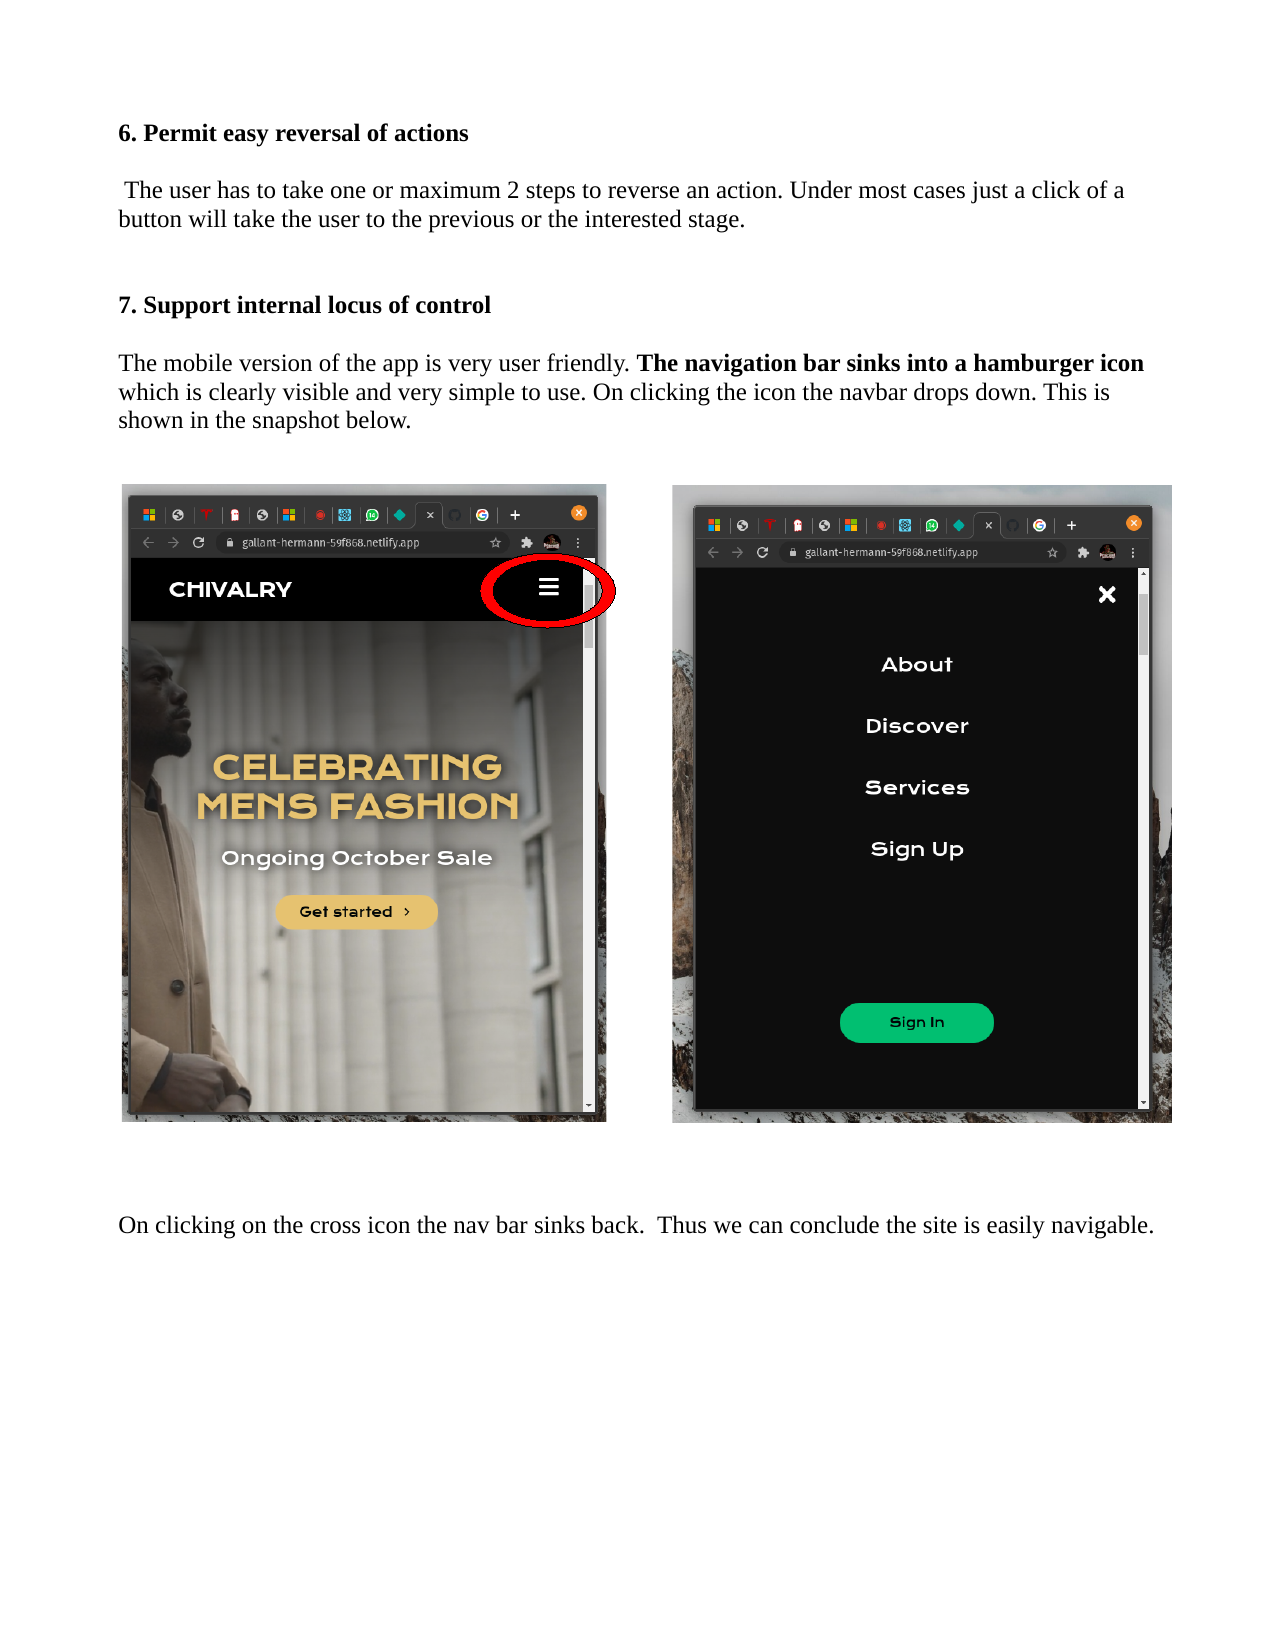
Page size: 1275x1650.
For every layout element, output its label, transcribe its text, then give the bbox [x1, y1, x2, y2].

text On clicking on the cross icon the nav bar sinks back. Thus we can conclude the site is easily navigable. [118, 1211, 1157, 1239]
text 6. Permit easy reversal of actions [118, 118, 1157, 147]
picture [121, 484, 607, 1122]
text The mobile version of the app is very user friendly. The navigation bar sinks into a hamburger icon which is clearly visible and very simple to use. On clicking the icon the navbar drops down. This is shown in the snapshot below. [118, 348, 1157, 434]
text 7. Support internal locus of control [118, 291, 1157, 319]
picture [494, 561, 602, 620]
text The user has to take one or maximum 2 steps to reverse an action. Under most cases just a click of a button will take the user to the previous or the interested stage. [118, 176, 1157, 233]
picture [672, 485, 1172, 1123]
